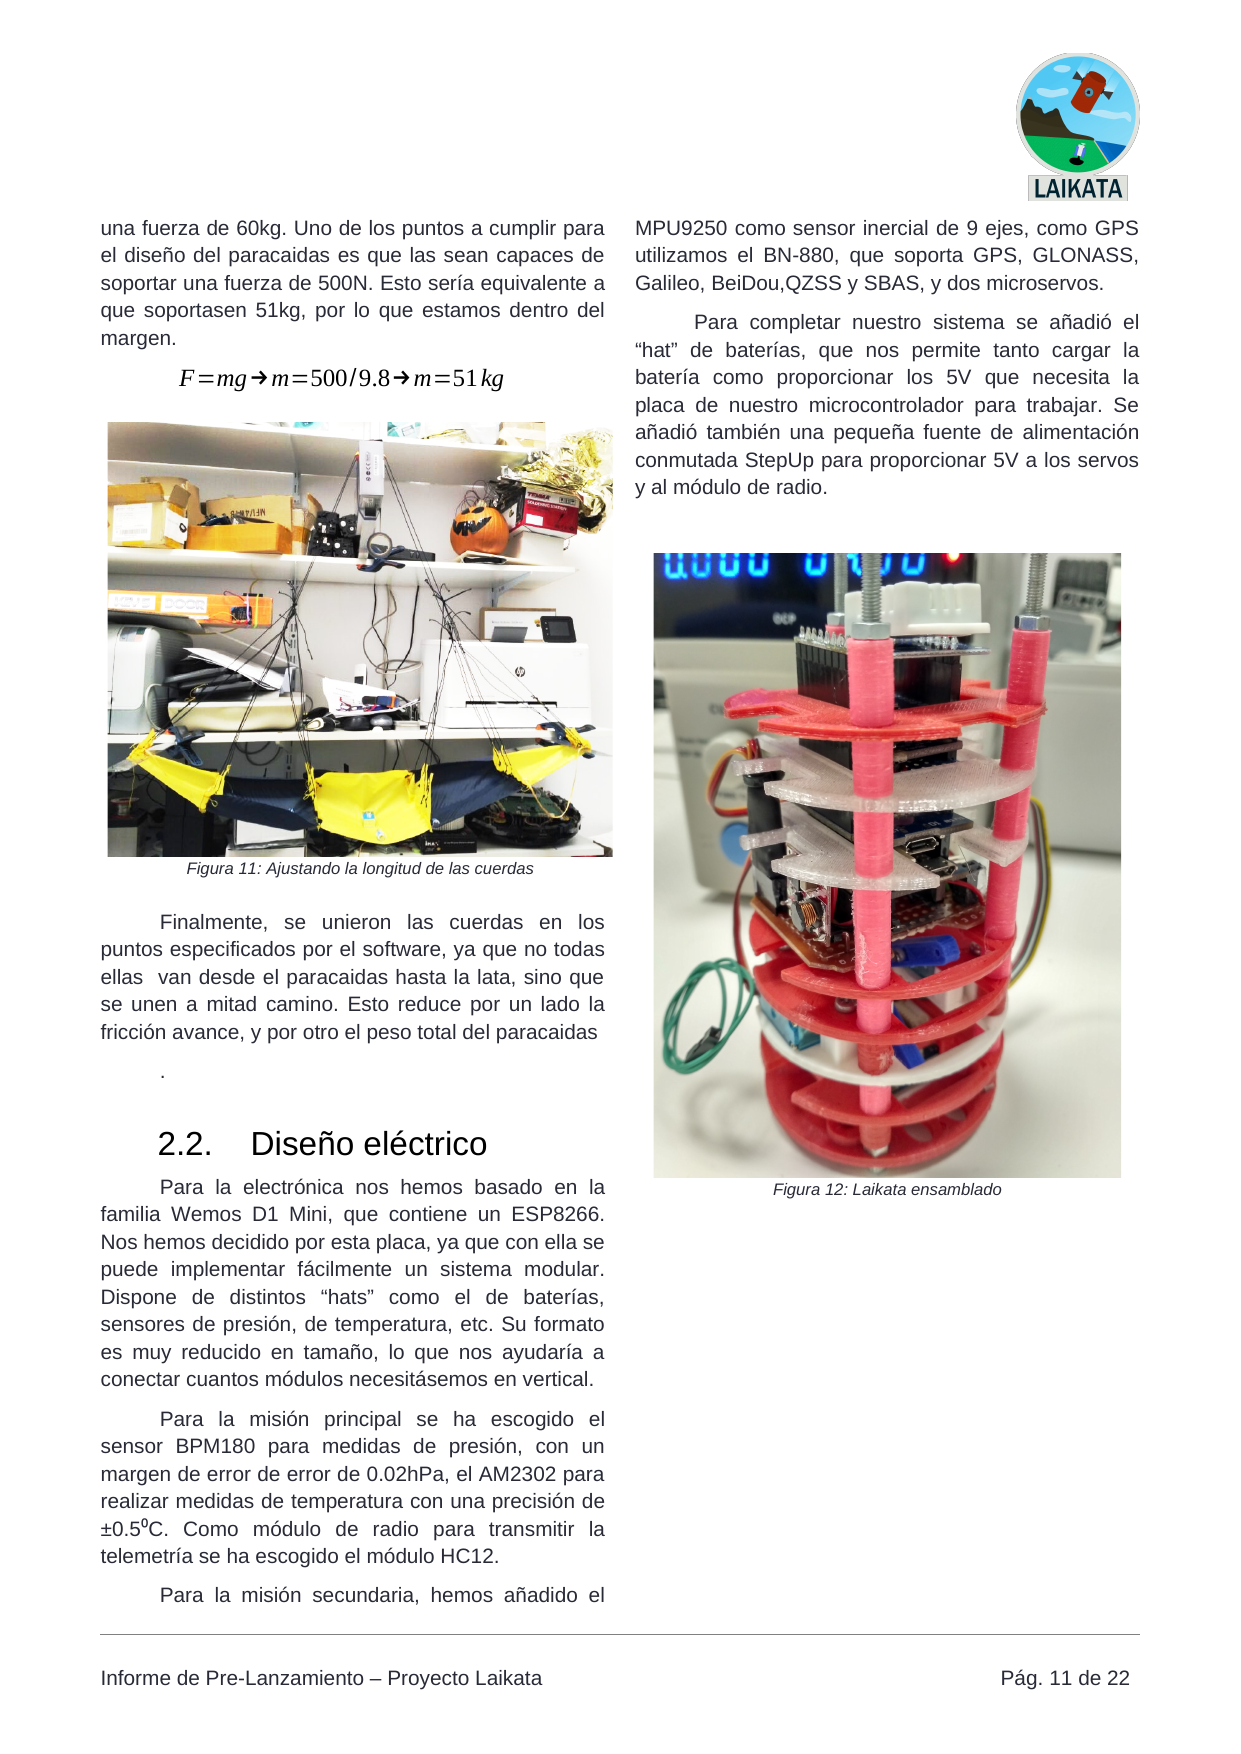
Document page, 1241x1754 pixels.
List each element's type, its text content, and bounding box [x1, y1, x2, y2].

picture [653, 553, 1122, 1178]
text Para las líneas se usó una cuerda especial de kevlar de 1mm, la cual soporta según el fabricante una fuerza de 60kg. Uno de los puntos a cumplir para el diseño del paracaidas es que las sean capaces de soportar una fuerza de 500N. Esto sería equivalente a que soportasen 51kg, por lo que estamos dentro del margen. [100, 216, 605, 350]
picture [1016, 53, 1140, 201]
text Figura 12: Laikata ensamblado [653, 1178, 1121, 1199]
text Finalmente, se unieron las cuerdas en los puntos especificados por el software, ya que no todas ellas van desde el paracaidas hasta la lata, sino que se unen a mitad camino. Esto reduce por un lado la fricción avance, y por otro el peso total del paracaidas [100, 408, 613, 1043]
picture [107, 422, 613, 857]
subtitle Diseño eléctrico [213, 1124, 605, 1162]
text Para la misión principal se ha escogido el sensor BPM180 para medidas de presión, con un margen de error de error de 0.02hPa, el AM2302 para realizar medidas de temperatura con una precisión de ±0.5⁰C. Como módulo de radio para transmitir la telemetría se ha escogido el módulo HC12. [100, 1407, 605, 1568]
text Figura 11: Ajustando la longitud de las cuerdas [108, 857, 613, 878]
text Para completar nuestro sistema se añadió el “hat” de baterías, que nos permite tanto cargar la batería como proporcionar los 5V que necesita la placa de nuestro microcontrolador para trabajar. Se añadió también una pequeña fuente de alimentación conmutada StepUp para proporcionar 5V a los servos y al módulo de radio. [635, 310, 1140, 499]
text . [100, 1059, 605, 1083]
text Para la misión secundaria, hemos añadido el [100, 1583, 605, 1607]
text [108, 414, 613, 422]
text MPU9250 como sensor inercial de 9 ejes, como GPS utilizamos el BN-880, que soporta GPS, GLONASS, Galileo, BeiDou,QZSS y SBAS, y dos microservos. [635, 216, 1140, 295]
text Para la electrónica nos hemos basado en la familia Wemos D1 Mini, que contiene un ESP8266. Nos hemos decidido por esta placa, ya que con ella se puede implementar fácilmente un sistema modular. Dispone de distintos “hats” como el de baterías, sensores de presión, de temperatura, etc. Su formato es muy reducido en tamaño, lo que nos ayudaría a conectar cuantos módulos necesitásemos en vertical. [100, 1175, 605, 1391]
